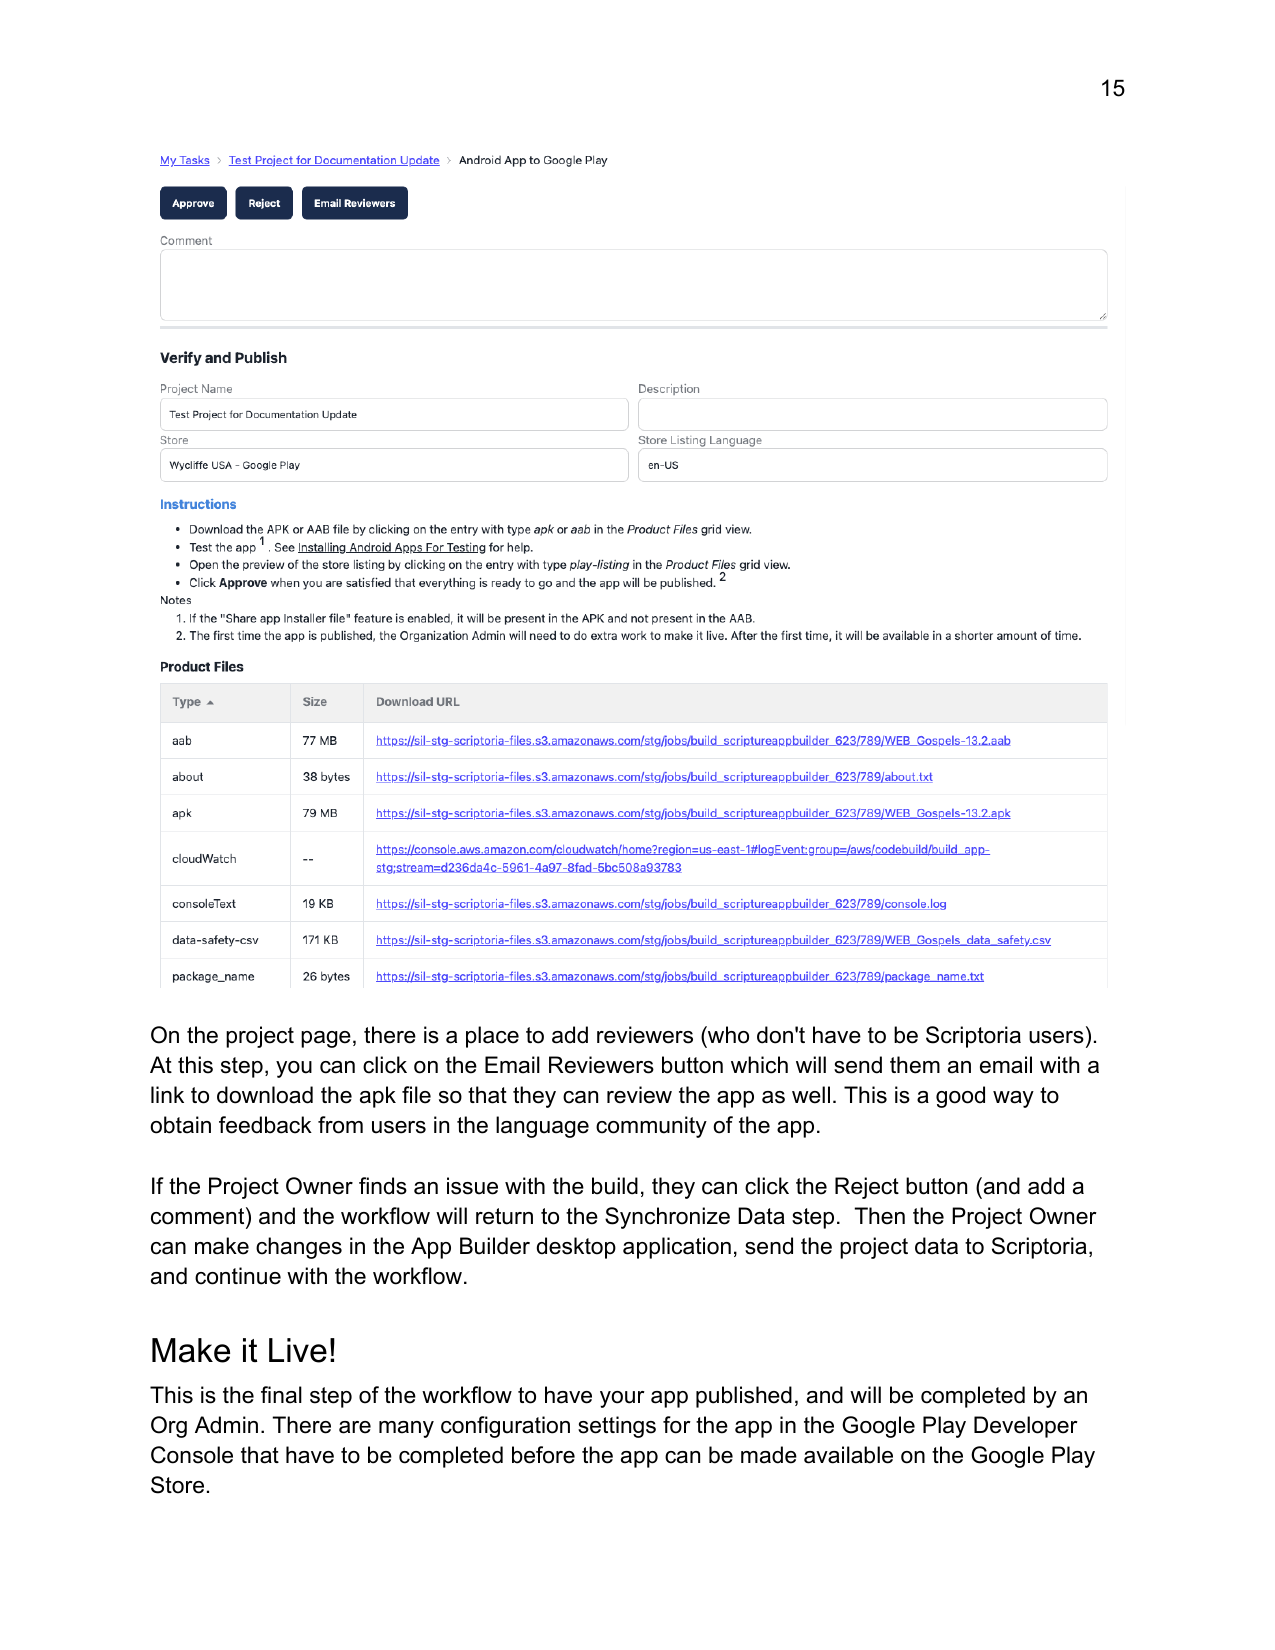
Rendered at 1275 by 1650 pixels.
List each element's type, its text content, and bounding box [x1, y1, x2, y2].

subtitle Make it Live! [150, 1331, 1125, 1369]
text On the project page, there is a place to add reviewers (who don't have to be Scriptoria users). [150, 1022, 1125, 1048]
text If the Project Owner finds an issue with the build, they can click the Reject button (and add a comment) and the workflow will return to the Synchronize Data step. Then the Project Owner can make changes in the App Builder desktop application, send the project data to Scriptoria, and continue with the workflow. [150, 1173, 1125, 1289]
text At this step, you can click on the Email Reviewers button which will send them an email with a link to download the apk file so that they can review the app as well. This is a good way to obtain feedback from users in the language community of the app. [150, 1052, 1125, 1138]
picture [150, 150, 1125, 988]
text This is the final step of the workflow to have your app published, and will be completed by an Org Admin. There are many configuration settings for the app in the Google Play Developer Console that have to be completed before the app can be made available on the Google Play Store. [150, 1382, 1125, 1499]
